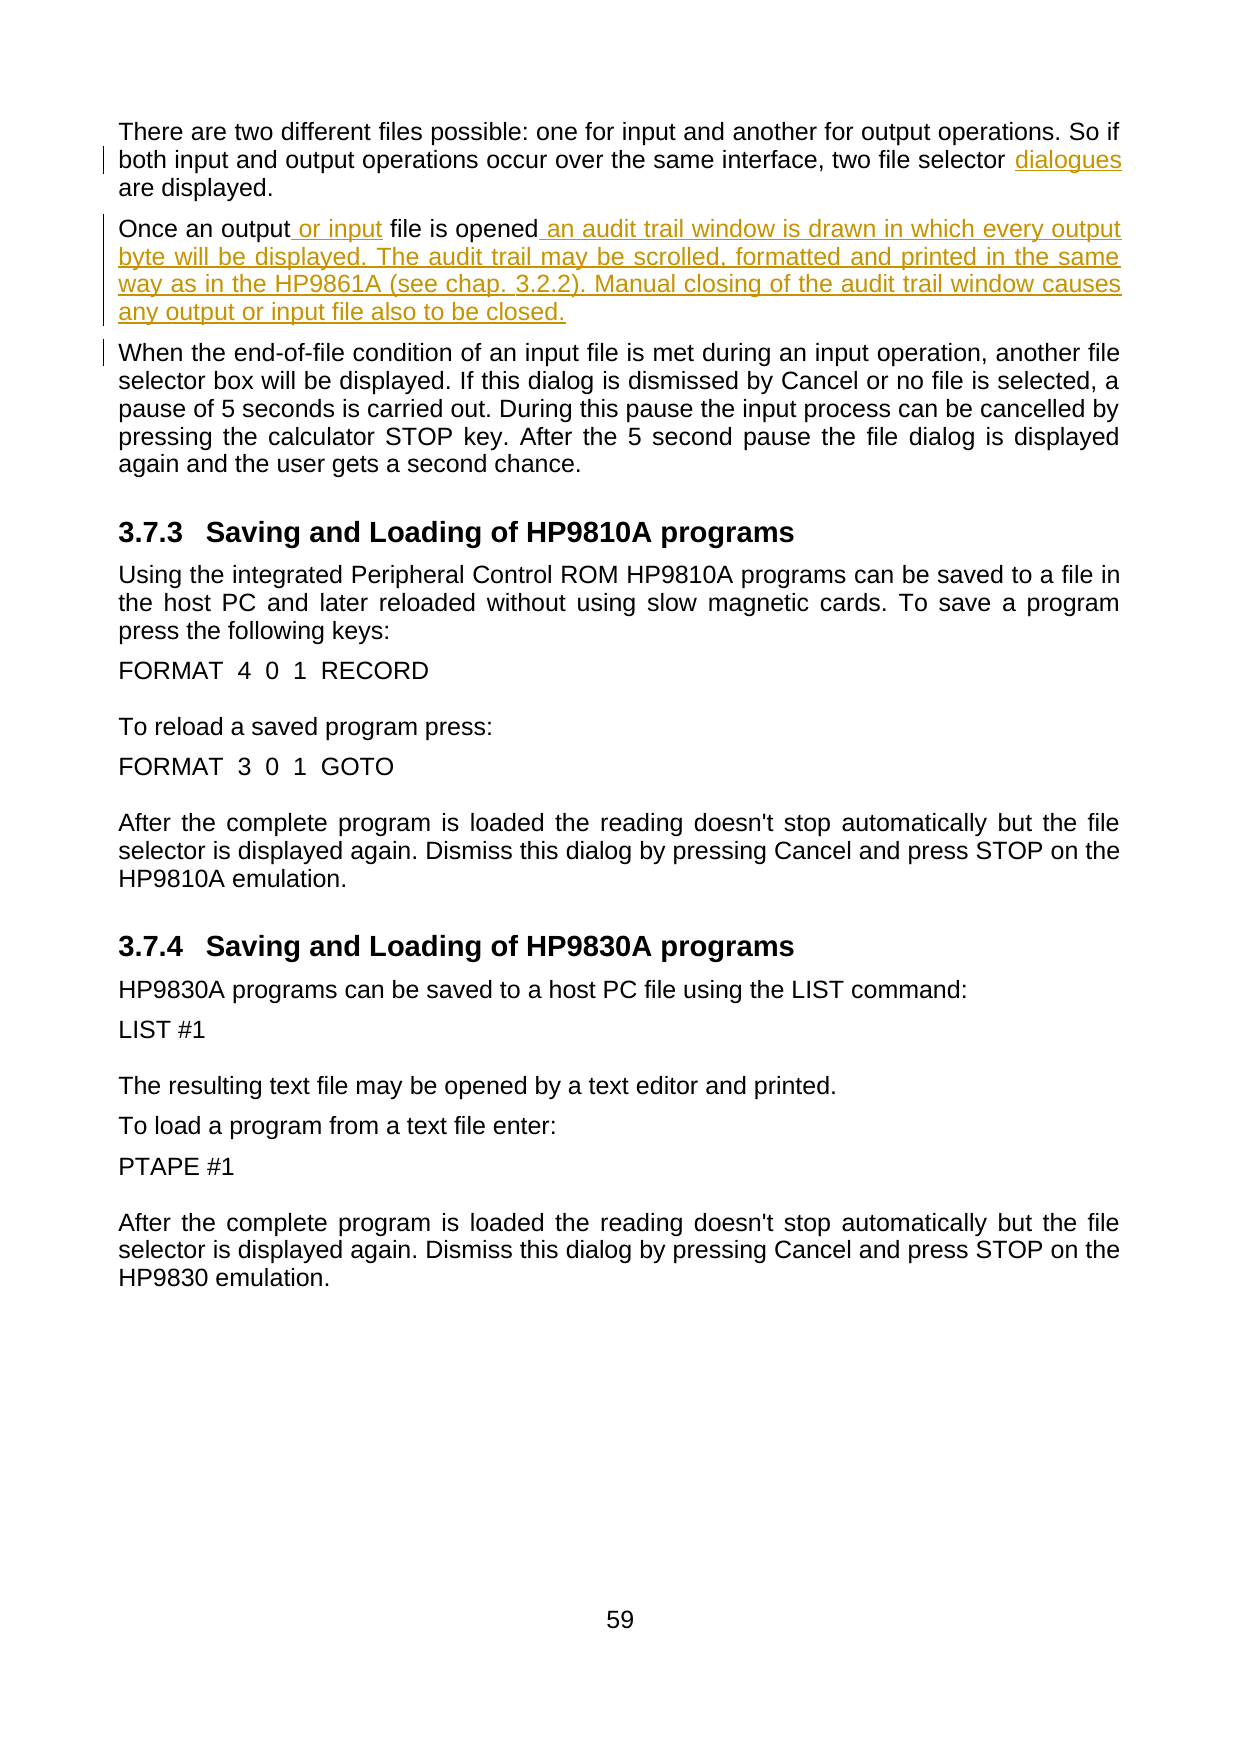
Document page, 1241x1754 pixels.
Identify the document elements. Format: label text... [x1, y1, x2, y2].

text FORMAT 3 0 1 GOTO [118, 753, 1122, 781]
text PTAPE #1 [118, 1152, 1122, 1180]
text LIST #1 [118, 1016, 1122, 1044]
text HP9830A programs can be saved to a host PC file using the LIST command: [118, 975, 1122, 1003]
text There are two different files possible: one for input and another for output operations. So if both input and output operations occur over the same interface, two file selector dialogues are displayed. [118, 118, 1122, 202]
text After the complete program is loaded the reading doesn't stop automatically but the file selector is displayed again. Dismiss this dialog by pressing Cancel and press STOP on the HP9810A emulation. [118, 809, 1122, 893]
text To load a program from a text file enter: [118, 1112, 1122, 1140]
text any output or input file also to be closed. [118, 295, 1122, 326]
text The resulting text file may be opened by a text editor and printed. [118, 1072, 1122, 1099]
text To reload a saved program press: [118, 713, 1122, 741]
text FORMAT 4 0 1 RECORD [118, 657, 1122, 685]
text Once an output or input file is opened an audit trail window is drawn in which every output byte will be displayed. The audit trail may be scrolled, formatted and printed in the same way as in the HP9861A (see chap. 3.2.2). Manual closing of the audit trail window causes [118, 214, 1122, 294]
subtitle Saving and Loading of HP9830A programs [118, 930, 1122, 963]
text Using the integrated Peripheral Control ROM HP9810A programs can be saved to a file in the host PC and later reloaded without using slow magnetic cards. To save a program press the following keys: [118, 561, 1122, 644]
subtitle Saving and Loading of HP9810A programs [118, 516, 1122, 548]
text After the complete program is loaded the reading doesn't stop automatically but the file selector is displayed again. Dismiss this dialog by pressing Cancel and press STOP on the HP9830 emulation. [118, 1208, 1122, 1292]
text When the end-of-file condition of an input file is met during an input operation, another file selector box will be displayed. If this dialog is dismissed by Cancel or no file is selected, a pause of 5 seconds is carried out. During this pause the input process can be cancelled by pressing the calculator STOP key. After the 5 second pause the file dialog is displayed again and the user gets a second chance. [118, 338, 1122, 478]
